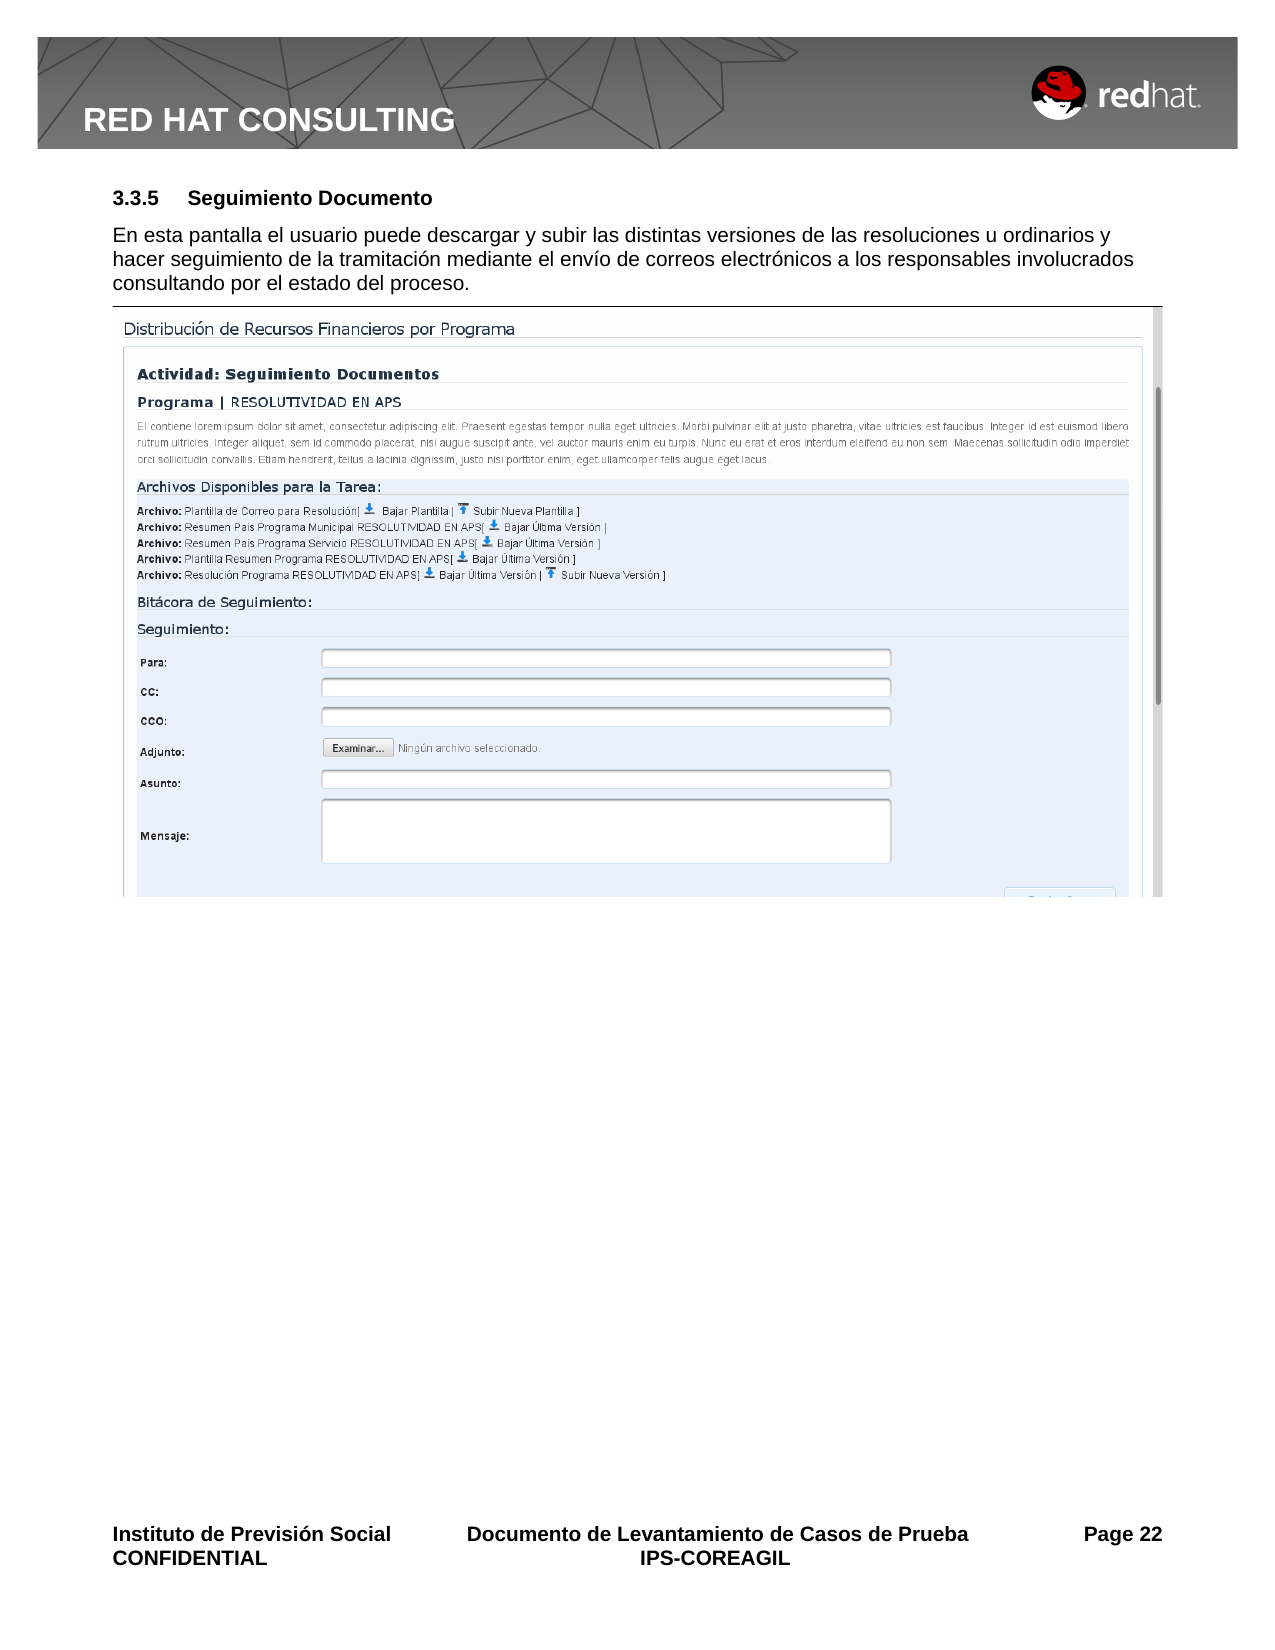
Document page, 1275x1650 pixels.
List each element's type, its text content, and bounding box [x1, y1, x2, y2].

picture [37, 37, 1238, 149]
picture [112, 306, 1163, 897]
text En esta pantalla el usuario puede descargar y subir las distintas versiones de las resoluciones u ordinarios y hacer seguimiento de la tramitación mediante el envío de correos electrónicos a los responsables involucrados consultando por el estado del proceso. [112, 222, 1162, 294]
subtitle Seguimiento Documento [112, 186, 1162, 210]
